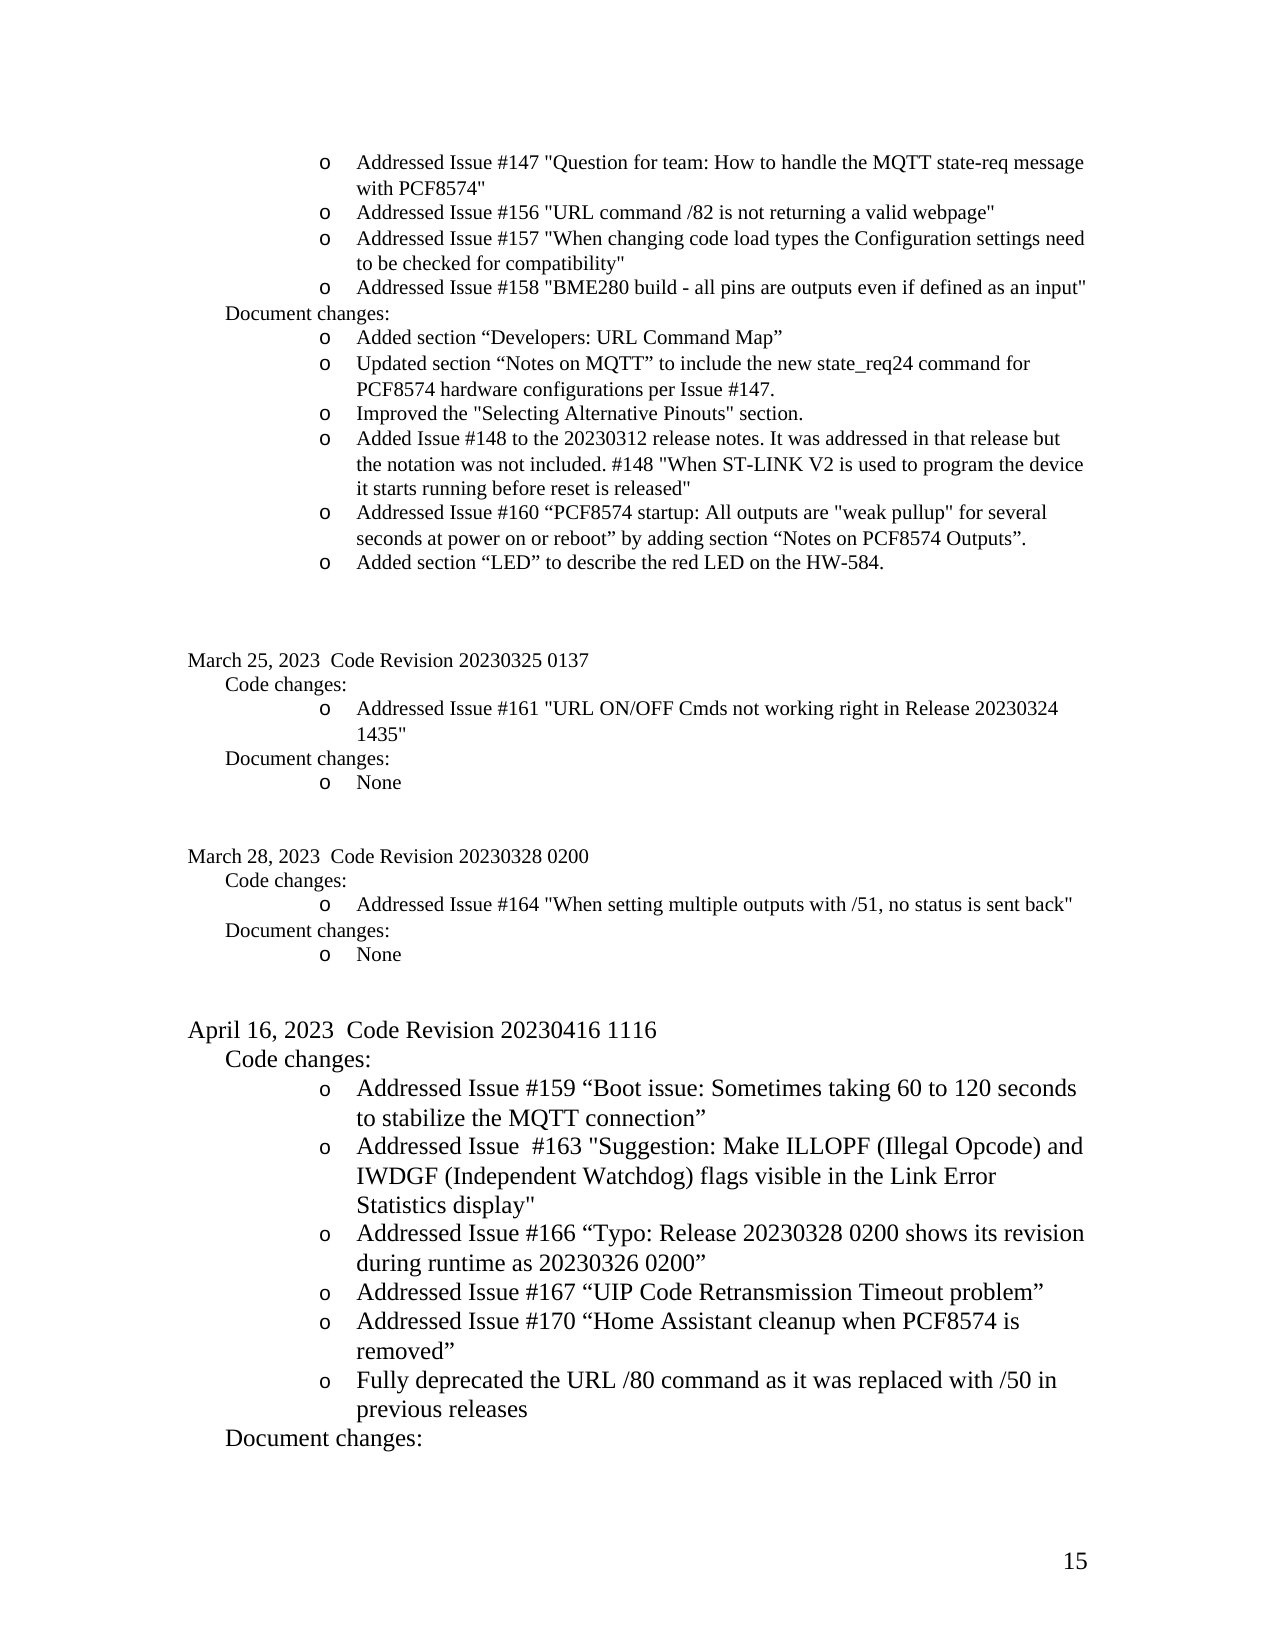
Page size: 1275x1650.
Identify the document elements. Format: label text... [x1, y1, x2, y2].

list Addressed Issue #147 "Question for team: How to handle the MQTT state-req message with PCF8574" [319, 150, 1087, 200]
list Addressed Issue #157 "When changing code load types the Configuration settings need to be checked for compatibility" [319, 226, 1087, 275]
text Code changes: [225, 672, 1087, 696]
text March 25, 2023 Code Revision 20230325 0137 [187, 648, 1087, 672]
list Addressed Issue #167 “UIP Code Retransmission Timeout problem” [319, 1277, 1087, 1306]
list Added section “Developers: URL Command Map” [319, 325, 1087, 351]
text March 28, 2023 Code Revision 20230328 0200 [187, 844, 1087, 868]
text Document changes: [225, 746, 1087, 770]
list Addressed Issue #163 "Suggestion: Make ILLOPF (Illegal Opcode) and IWDGF (Independent Watchdog) flags visible in the Link Error Statistics display" [319, 1131, 1087, 1218]
list Improved the "Selecting Alternative Pinouts" section. [319, 401, 1087, 426]
text Code changes: [225, 868, 1087, 892]
list Addressed Issue #159 “Boot issue: Sometimes taking 60 to 120 seconds to stabilize the MQTT connection” [319, 1073, 1087, 1131]
text Document changes: [225, 1423, 1087, 1452]
text Code changes: [225, 1044, 1087, 1073]
text Document changes: [225, 918, 1087, 942]
list Addressed Issue #166 “Typo: Release 20230328 0200 shows its revision during runtime as 20230326 0200” [319, 1218, 1087, 1277]
list None [319, 942, 1087, 967]
list Addressed Issue #164 "When setting multiple outputs with /51, no status is sent back" [319, 892, 1087, 918]
list Added Issue #148 to the 20230312 release notes. It was addressed in that release but the notation was not included. #148 "When ST-LINK V2 is used to program the device it starts running before reset is released" [319, 426, 1087, 500]
list Addressed Issue #156 "URL command /82 is not returning a valid webpage" [319, 200, 1087, 226]
list Addressed Issue #160 “PCF8574 startup: All outputs are "weak pullup" for several seconds at power on or reboot” by adding section “Notes on PCF8574 Outputs”. [319, 500, 1087, 550]
text April 16, 2023 Code Revision 20230416 1116 [187, 1016, 1087, 1044]
list Fully deprecated the URL /80 command as it was replaced with /50 in previous releases [319, 1365, 1087, 1423]
list Addressed Issue #170 “Home Assistant cleanup when PCF8574 is removed” [319, 1306, 1087, 1365]
list Addressed Issue #158 "BME280 build - all pins are outputs even if defined as an input" [319, 275, 1087, 301]
list Addressed Issue #161 "URL ON/OFF Cmds not working right in Release 20230324 1435" [319, 696, 1087, 746]
list None [319, 770, 1087, 796]
list Updated section “Notes on MQTT” to include the new state_req24 command for PCF8574 hardware configurations per Issue #147. [319, 351, 1087, 401]
list Added section “LED” to describe the red LED on the HW-584. [319, 550, 1087, 576]
text Document changes: [225, 301, 1087, 325]
